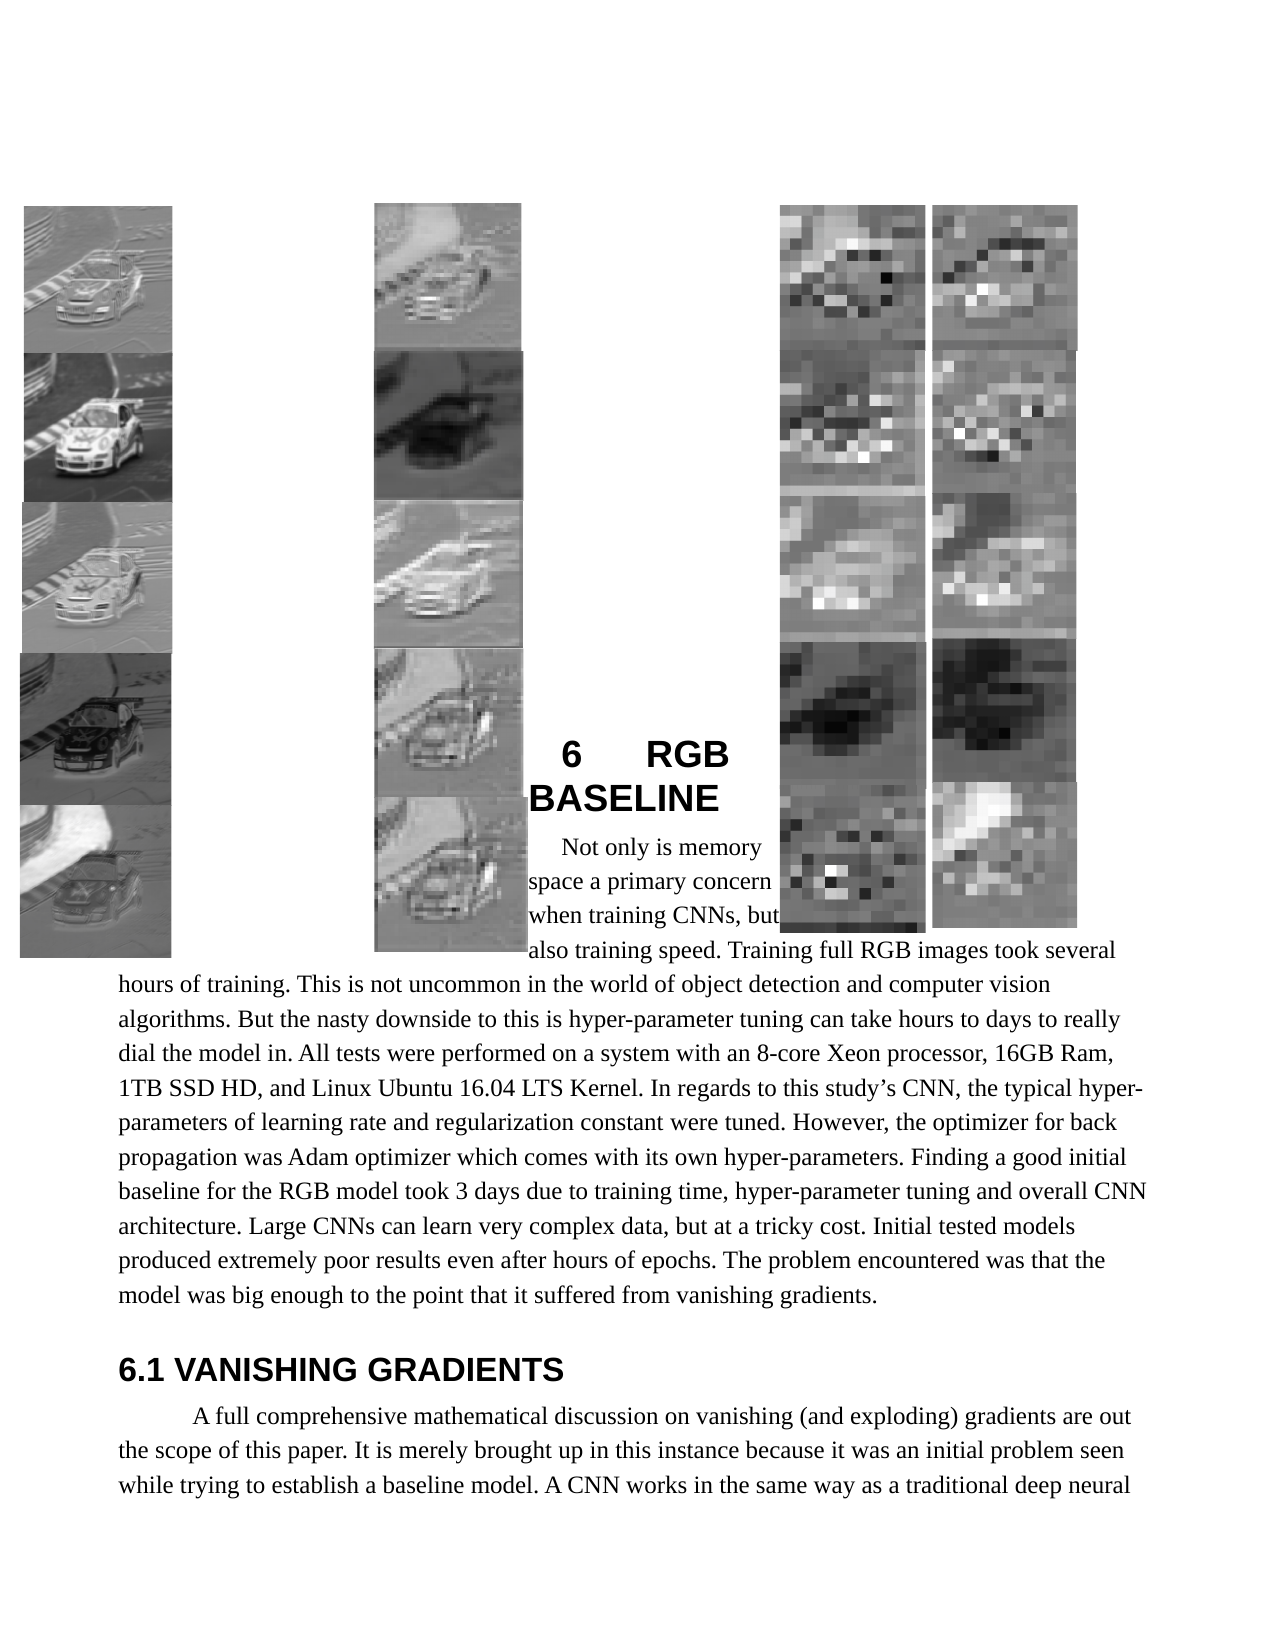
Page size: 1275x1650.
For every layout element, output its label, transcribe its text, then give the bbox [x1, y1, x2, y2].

picture [779, 205, 927, 933]
subtitle 6.1 VANISHING GRADIENTS [118, 1350, 1157, 1388]
text A full comprehensive mathematical discussion on vanishing (and exploding) gradients are out the scope of this paper. It is merely brought up in this instance because it was an initial problem seen while trying to establish a baseline model. A CNN works in the same way as a traditional deep neural [118, 1401, 1157, 1499]
subtitle RGB BASELINE [524, 732, 779, 819]
text Not only is memory space a primary concern when training CNNs, but also training speed. Training full RGB images took several hours of training. This is not uncommon in the world of object detection and computer vision algorithms. But the nasty downside to this is hyper-parameter tuning can take hours to days to really dial the model in. All tests were performed on a system with an 8-core Xeon processor, 16GB Ram, 1TB SSD HD, and Linux Ubuntu 16.04 LTS Kernel. In regards to this study’s CNN, the typical hyper-parameters of learning rate and regularization constant were tuned. However, the optimizer for back propagation was Adam optimizer which comes with its own hyper-parameters. Finding a good initial baseline for the RGB model took 3 days due to training time, hyper-parameter tuning and overall CNN architecture. Large CNNs can learn very complex data, but at a tricky cost. Initial tested models produced extremely poor results even after hours of epochs. The problem encountered was that the model was big enough to the point that it suffered from vanishing gradients. [118, 832, 1157, 1309]
picture [932, 205, 1078, 928]
subtitle [1077, 732, 1157, 819]
subtitle [926, 732, 932, 819]
picture [19, 206, 173, 958]
picture [373, 203, 528, 952]
subtitle [172, 732, 374, 819]
